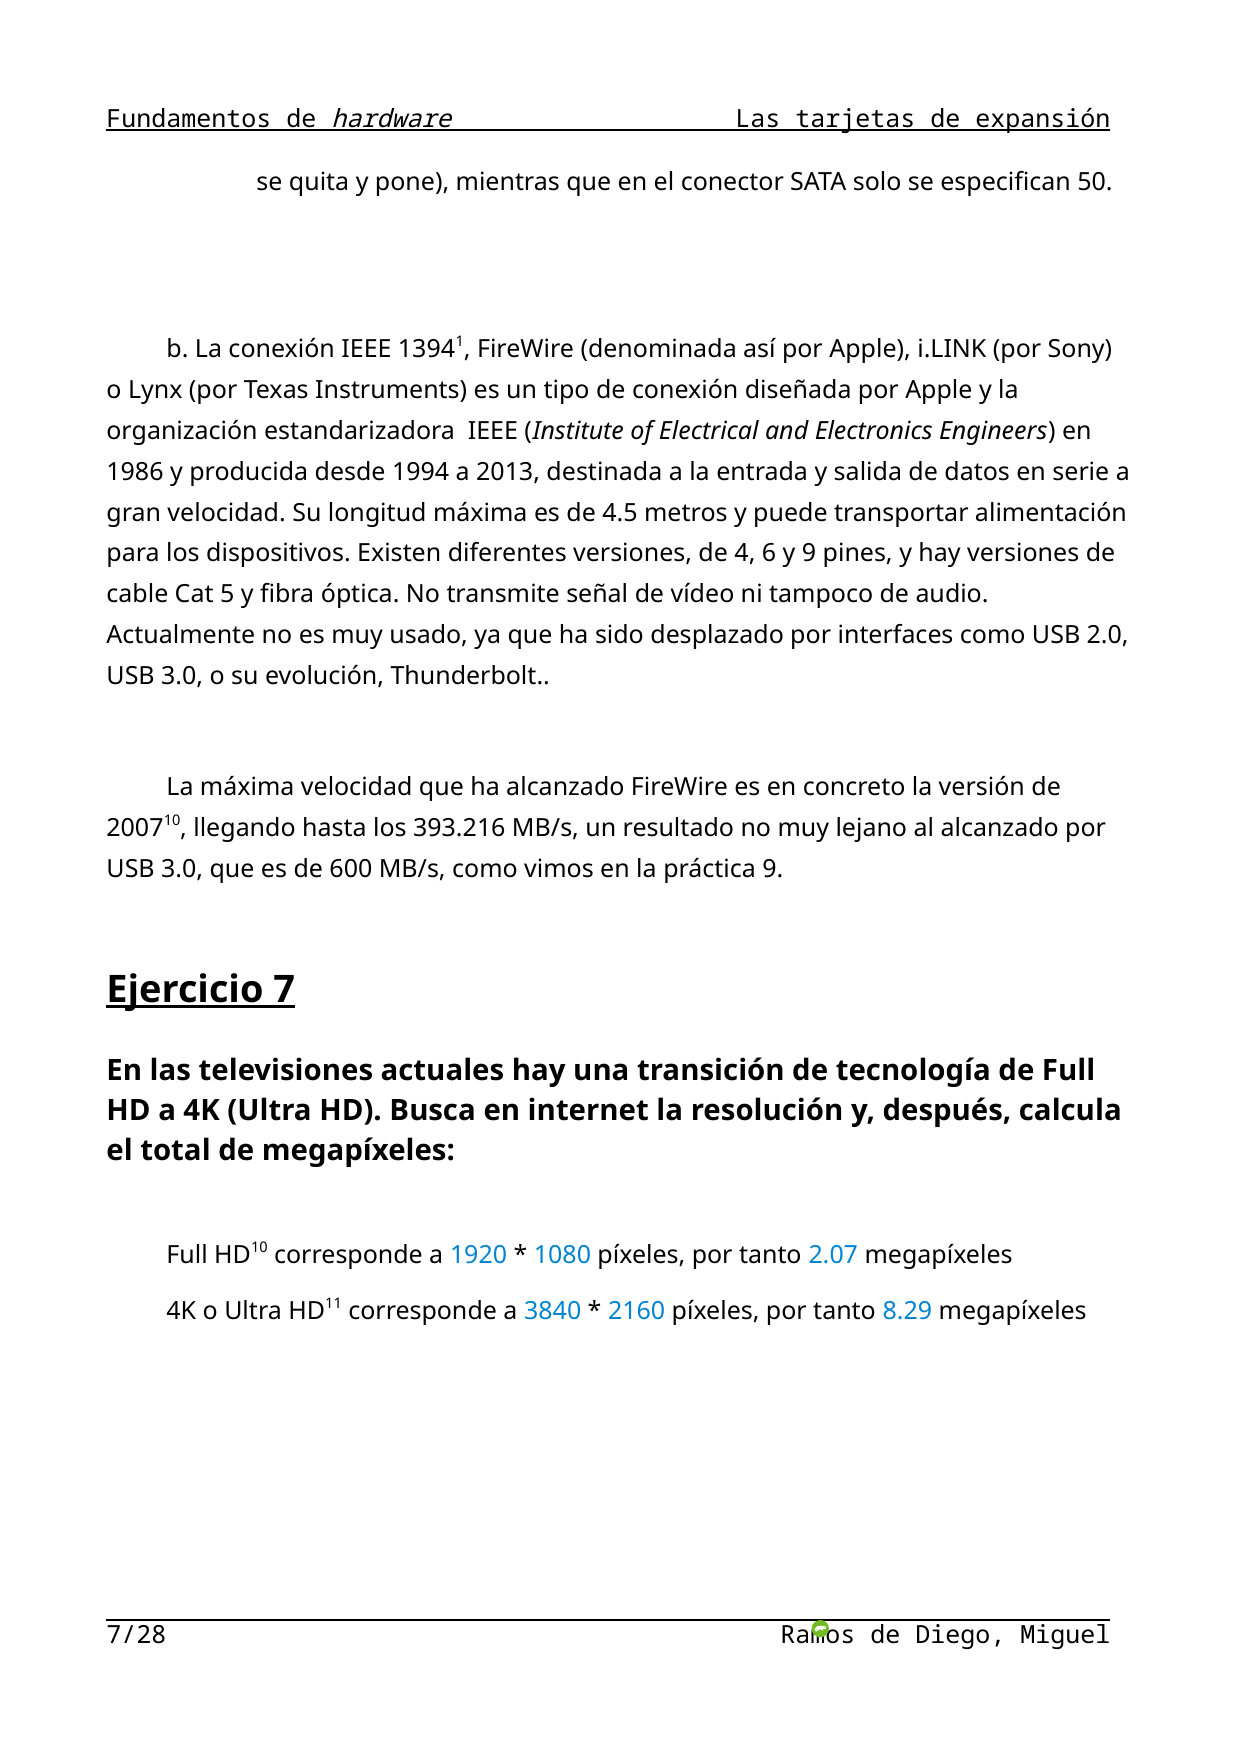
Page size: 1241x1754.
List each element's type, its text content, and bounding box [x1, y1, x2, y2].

text La máxima velocidad que ha alcanzado FireWire es en concreto la versión de 200710, llegando hasta los 393.216 MB/s, un resultado no muy lejano al alcanzado por USB 3.0, que es de 600 MB/s, como vimos en la práctica 9. [106, 769, 1134, 884]
text b. La conexión IEEE 13941, FireWire (denominada así por Apple), i.LINK (por Sony) o Lynx (por Texas Instruments) es un tipo de conexión diseñada por Apple y la organización estandarizadora IEEE (Institute of Electrical and Electronics Engineers) en 1986 y producida desde 1994 a 2013, destinada a la entrada y salida de datos en serie a gran velocidad. Su longitud máxima es de 4.5 metros y puede transportar alimentación para los dispositivos. Existen diferentes versiones, de 4, 6 y 9 pines, y hay versiones de cable Cat 5 y fibra óptica. No transmite señal de vídeo ni tampoco de audio. Actualmente no es muy usado, ya que ha sido desplazado por interfaces como USB 2.0, USB 3.0, o su evolución, Thunderbolt.. [106, 331, 1134, 692]
subtitle Ejercicio 7 [106, 962, 1134, 1013]
text Full HD10 corresponde a 1920 * 1080 píxeles, por tanto 2.07 megapíxeles [106, 1237, 1134, 1271]
subtitle En las televisiones actuales hay una transición de tecnología de Full HD a 4K (Ultra HD). Busca en internet la resolución y, después, calcula el total de megapíxeles: [106, 1049, 1134, 1169]
list se quita y pone), mientras que en el conector SATA solo se especifican 50. [219, 164, 1134, 198]
text 4K o Ultra HD11 corresponde a 3840 * 2160 píxeles, por tanto 8.29 megapíxeles [106, 1292, 1134, 1326]
